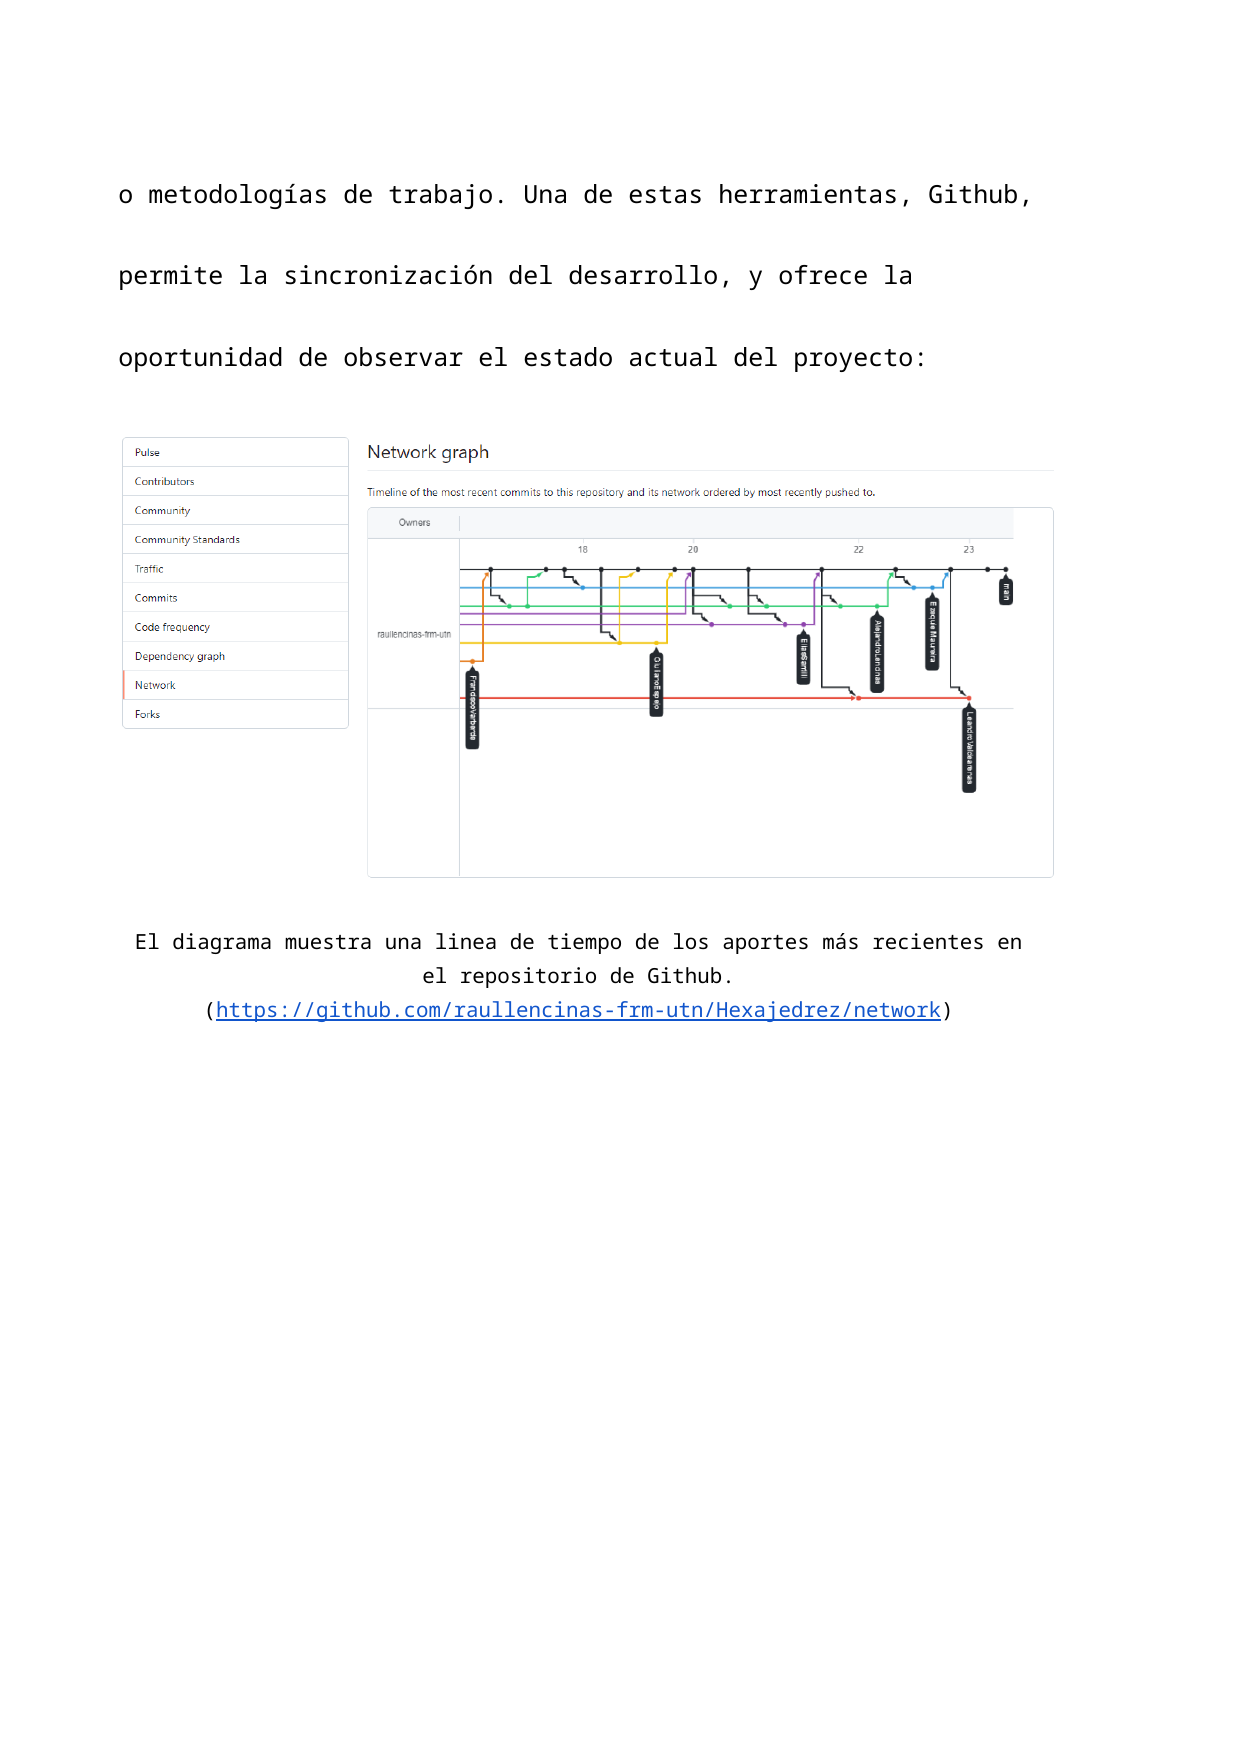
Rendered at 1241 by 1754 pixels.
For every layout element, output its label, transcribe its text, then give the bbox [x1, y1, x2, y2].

text o metodologías de trabajo. Una de estas herramientas, Github, permite la sincronización del desarrollo, y ofrece la oportunidad de observar el estado actual del proyecto: [118, 176, 1038, 374]
picture [118, 436, 1059, 880]
text (https://github.com/raullencinas-frm-utn/Hexajedrez/network) [118, 995, 1038, 1024]
text El diagrama muestra una linea de tiempo de los aportes más recientes en el repositorio de Github. [118, 927, 1038, 990]
